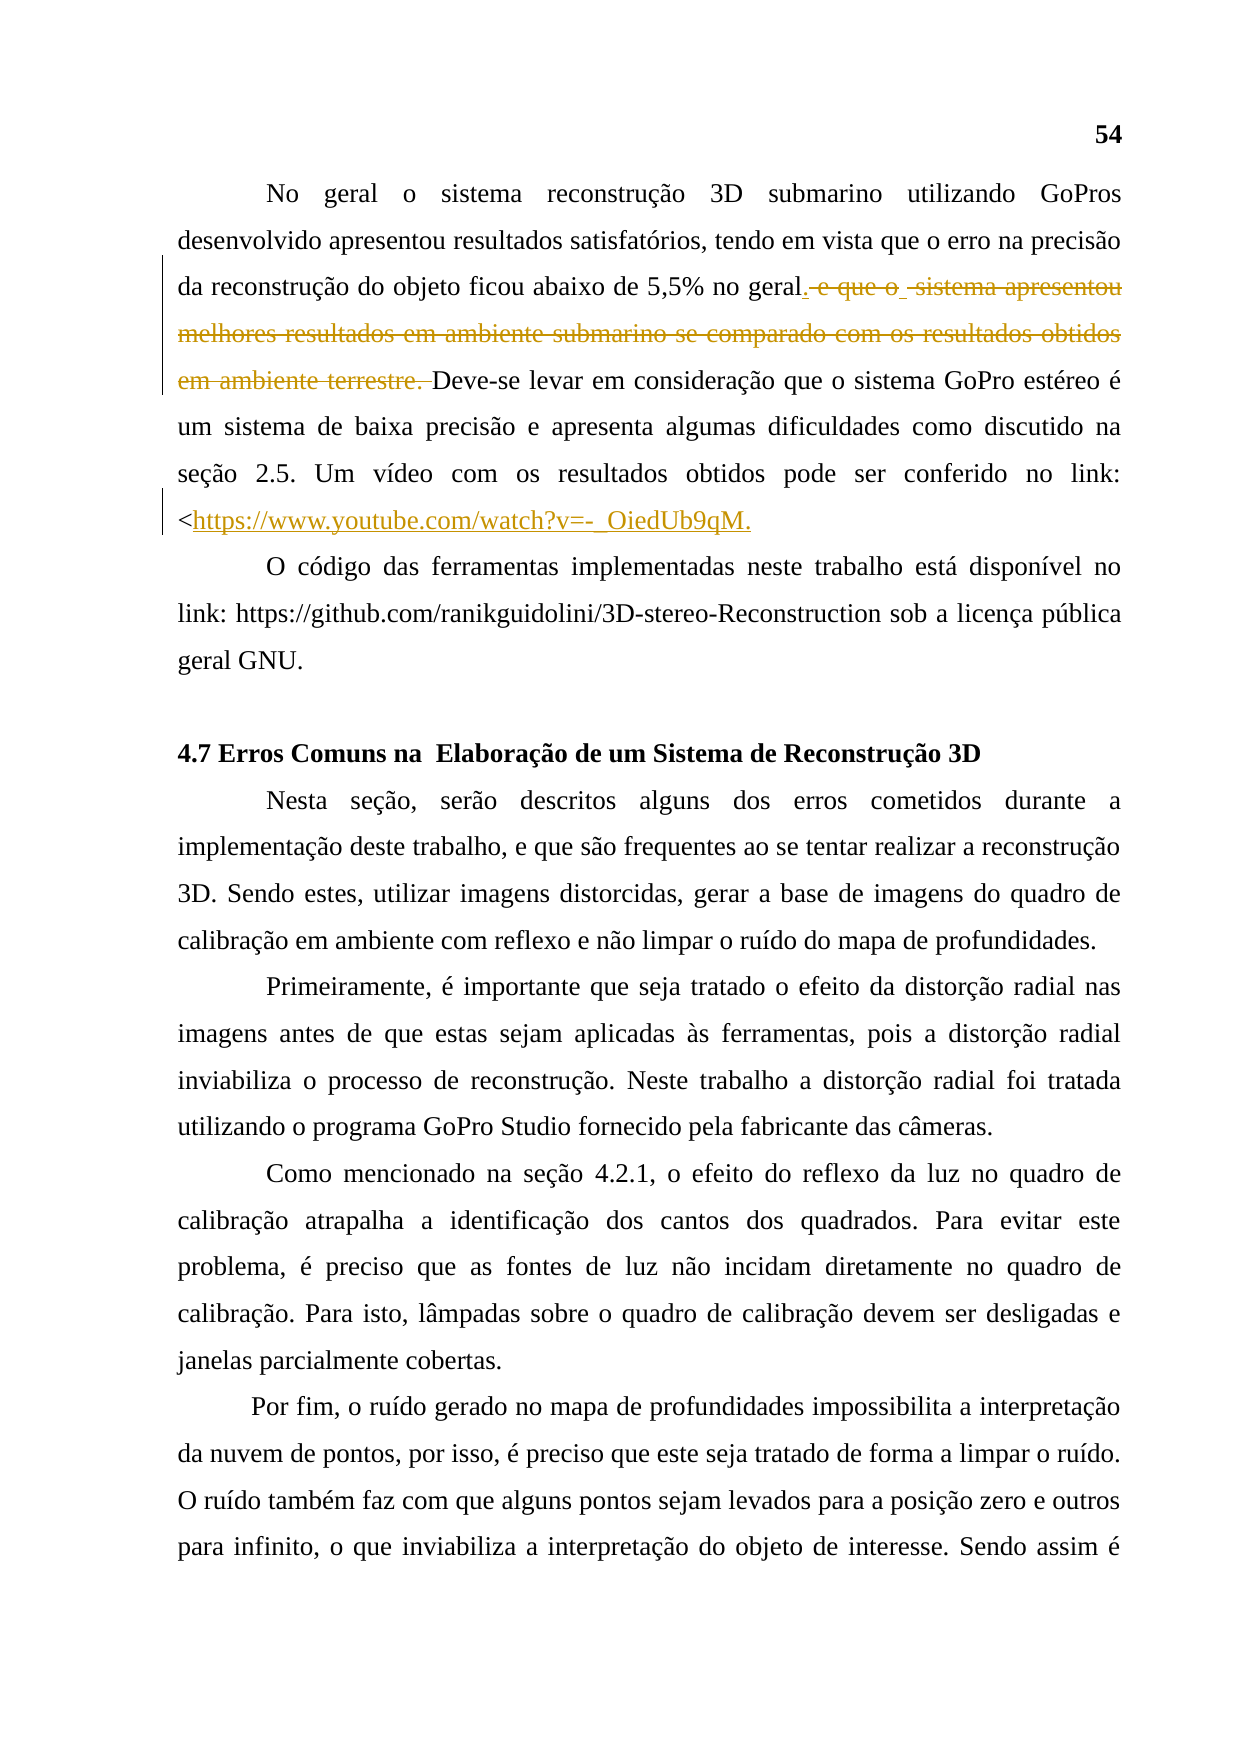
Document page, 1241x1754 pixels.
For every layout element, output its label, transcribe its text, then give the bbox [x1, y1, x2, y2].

text Primeiramente, é importante que seja tratado o efeito da distorção radial nas imagens antes de que estas sejam aplicadas às ferramentas, pois a distorção radial inviabiliza o processo de reconstrução. Neste trabalho a distorção radial foi tratada utilizando o programa GoPro Studio fornecido pela fabricante das câmeras. [177, 971, 1122, 1142]
text Por fim, o ruído gerado no mapa de profundidades impossibilita a interpretação da nuvem de pontos, por isso, é preciso que este seja tratado de forma a limpar o ruído. O ruído também faz com que alguns pontos sejam levados para a posição zero e outros para infinito, o que inviabiliza a interpretação do objeto de interesse. Sendo assim é [177, 1391, 1122, 1562]
text O código das ferramentas implementadas neste trabalho está disponível no link: https://github.com/ranikguidolini/3D-stereo-Reconstruction sob a licença pública geral GNU. [177, 551, 1122, 675]
text Nesta seção, serão descritos alguns dos erros cometidos durante a implementação deste trabalho, e que são frequentes ao se tentar realizar a reconstrução 3D. Sendo estes, utilizar imagens distorcidas, gerar a base de imagens do quadro de calibração em ambiente com reflexo e não limpar o ruído do mapa de profundidades. [177, 784, 1122, 955]
subtitle Erros Comuns na Elaboração de um Sistema de Reconstrução 3D [177, 737, 1122, 768]
text No geral o sistema reconstrução 3D submarino utilizando GoPros desenvolvido apresentou resultados satisfatórios, tendo em vista que o erro na precisão da reconstrução do objeto ficou abaixo de 5,5% no geral. Deve-se levar em consideração que o sistema GoPro estéreo é um sistema de baixa precisão e apresenta algumas dificuldades como discutido na seção 2.5. Um vídeo com os resultados obtidos pode ser conferido no link: <https://www.youtube.com/watch?v=-_OiedUb9qM. [177, 177, 1122, 535]
text Como mencionado na seção 4.2.1, o efeito do reflexo da luz no quadro de calibração atrapalha a identificação dos cantos dos quadrados. Para evitar este problema, é preciso que as fontes de luz não incidam diretamente no quadro de calibração. Para isto, lâmpadas sobre o quadro de calibração devem ser desligadas e janelas parcialmente cobertas. [177, 1157, 1122, 1375]
